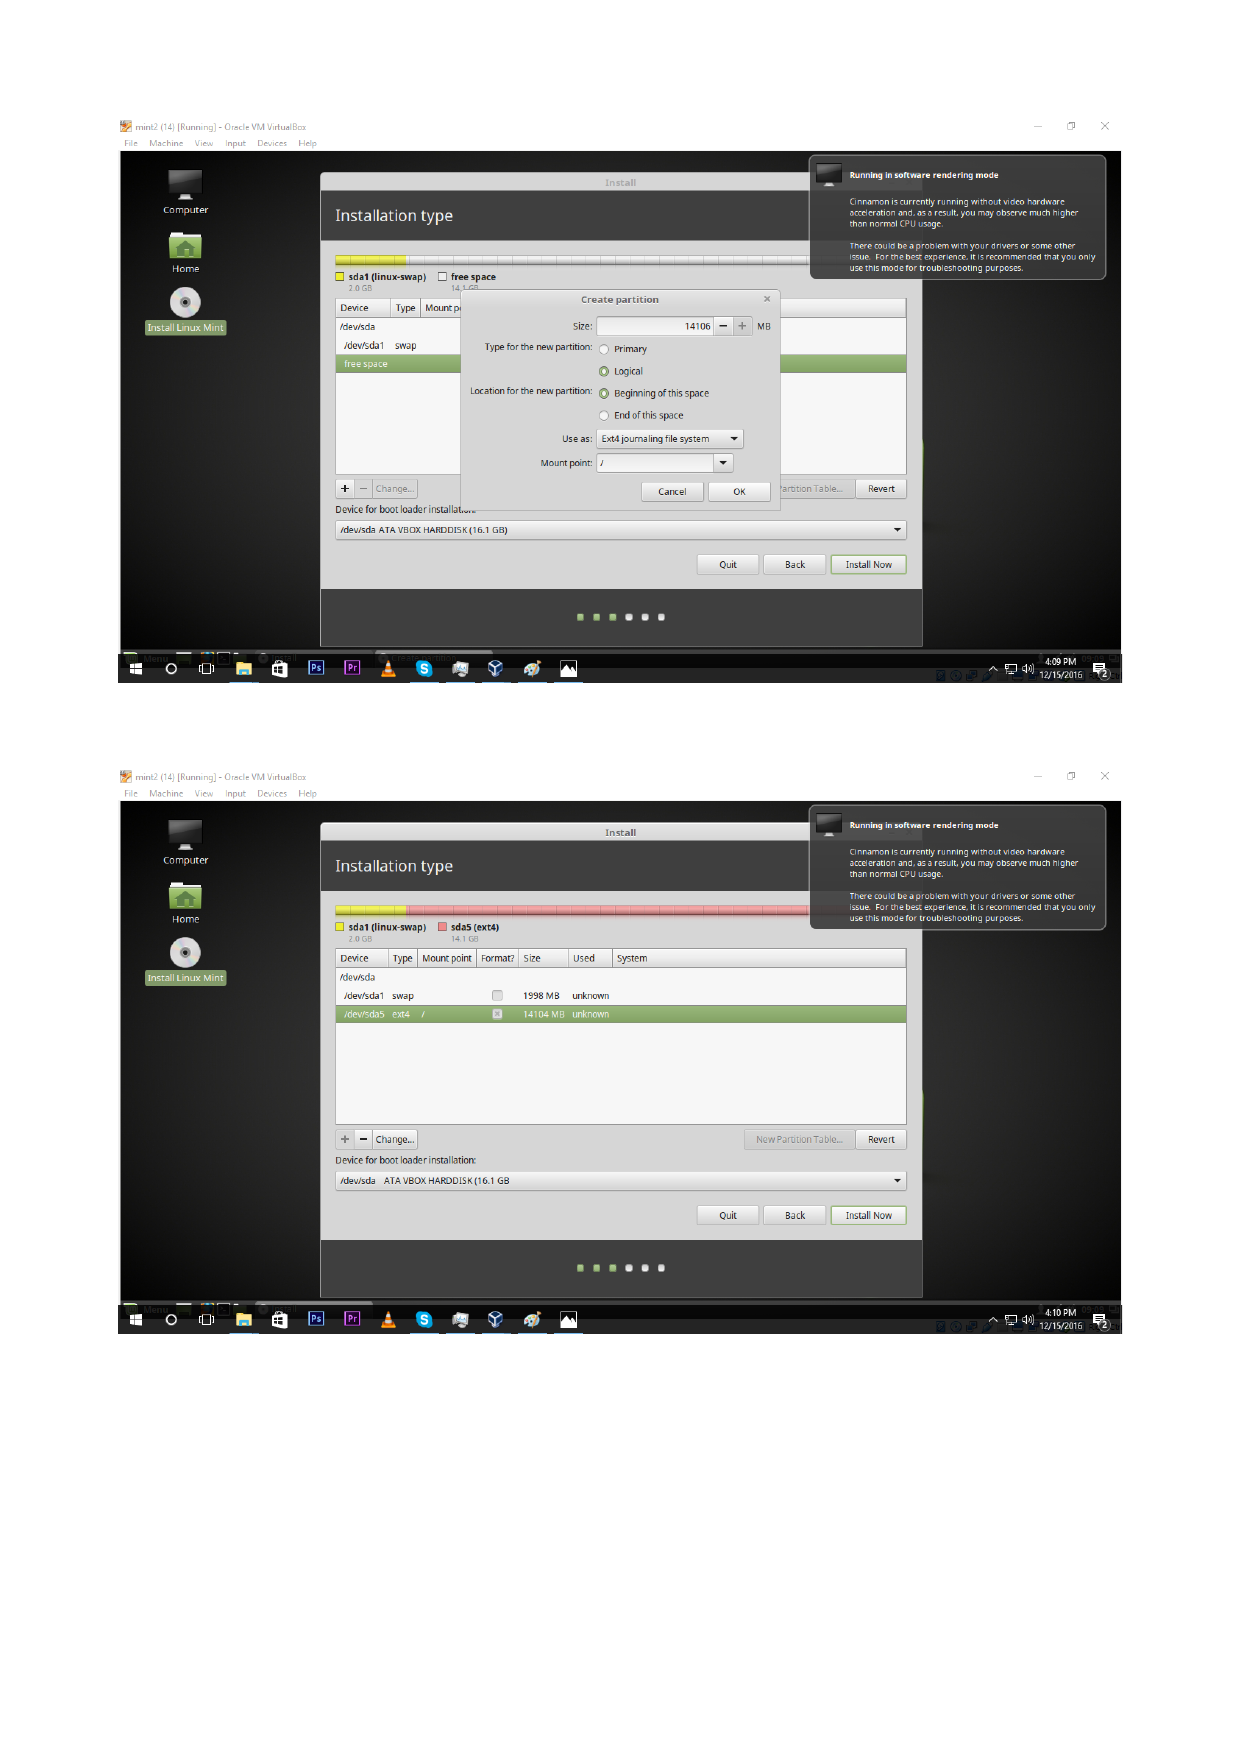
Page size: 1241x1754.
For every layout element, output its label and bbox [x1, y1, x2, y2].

picture [118, 768, 1123, 1334]
picture [118, 118, 1123, 683]
